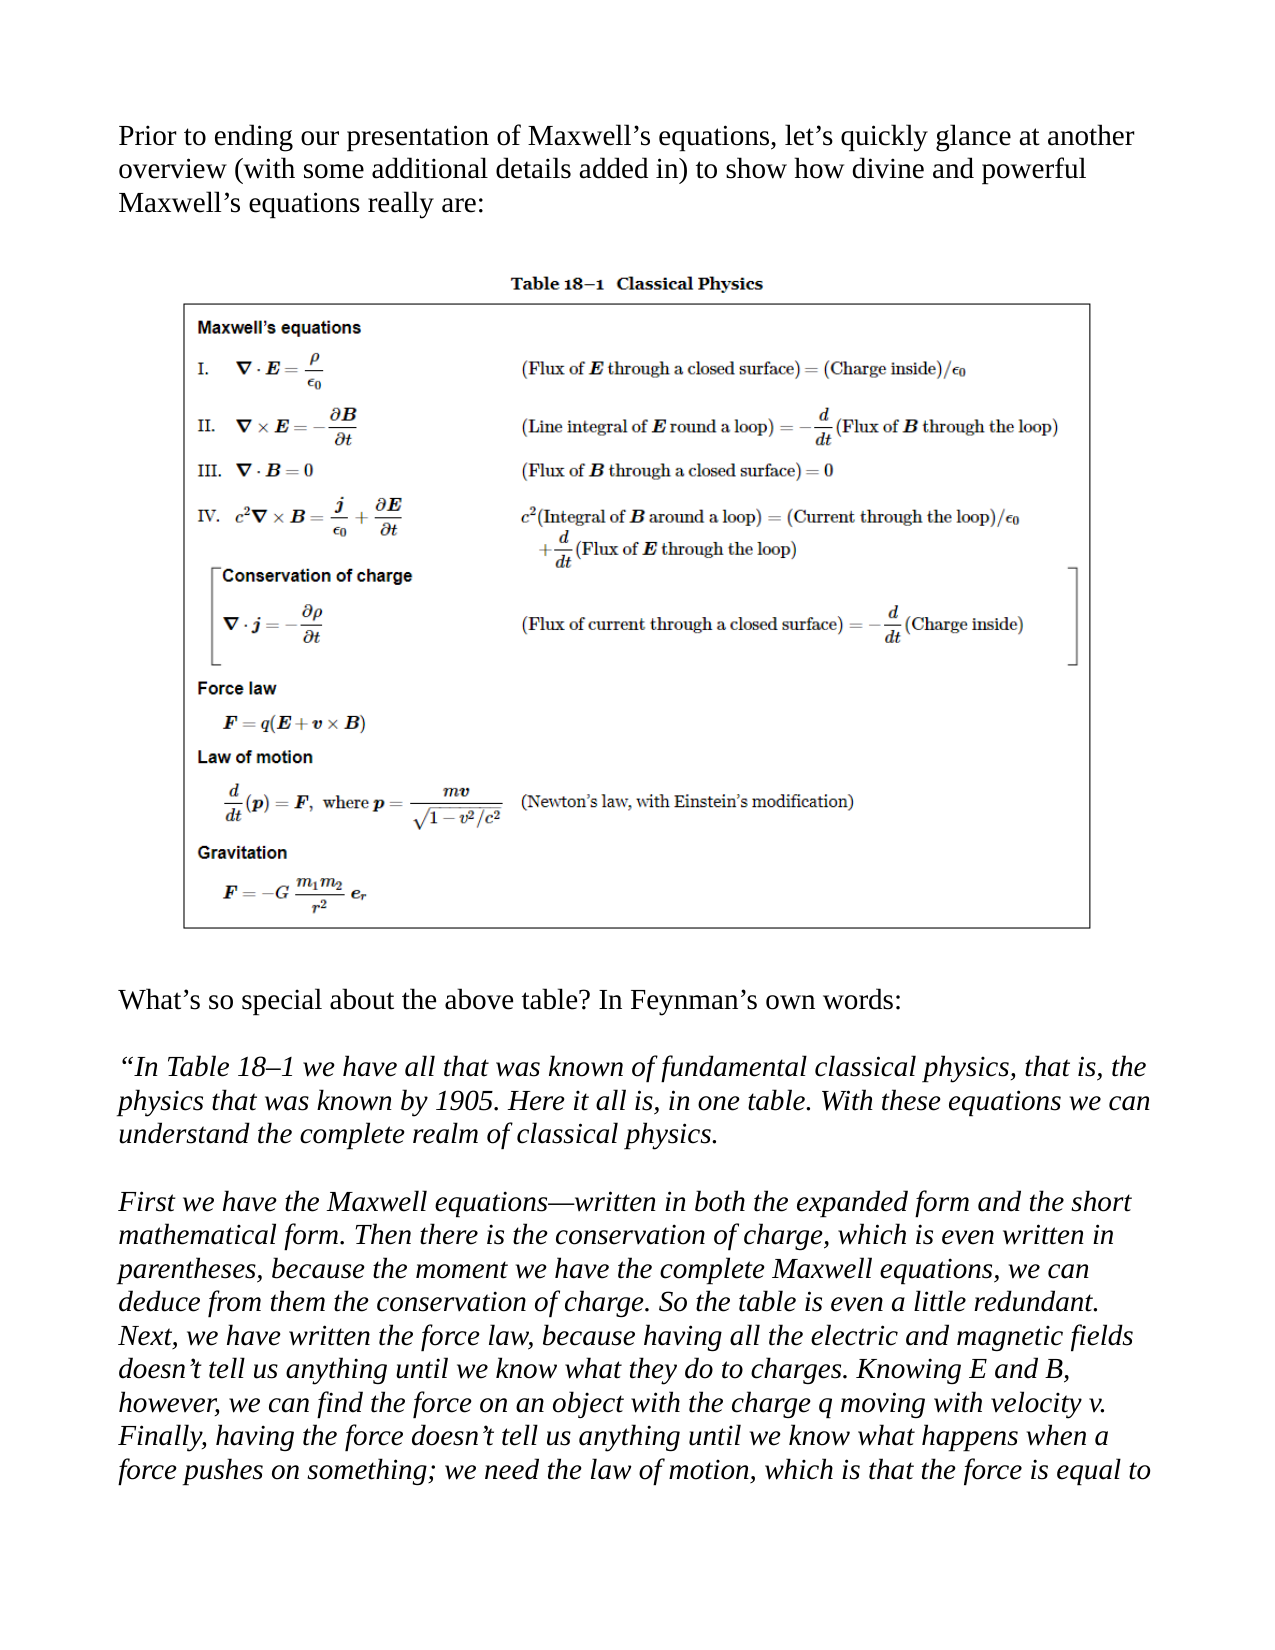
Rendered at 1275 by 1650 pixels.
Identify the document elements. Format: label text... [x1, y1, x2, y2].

text “In Table 18–1 we have all that was known of fundamental classical physics, that is, the physics that was known by 1905. Here it all is, in one table. With these equations we can understand the complete realm of classical physics. [118, 1049, 1157, 1150]
picture [162, 252, 1113, 949]
text First we have the Maxwell equations—written in both the expanded form and the short mathematical form. Then there is the conservation of charge, which is even written in parentheses, because the moment we have the complete Maxwell equations, we can deduce from them the conservation of charge. So the table is even a little redundant. Next, we have written the force law, because having all the electric and magnetic fields doesn’t tell us anything until we know what they do to charges. Knowing E and B, however, we can find the force on an object with the charge q moving with velocity v. Finally, having the force doesn’t tell us anything until we know what happens when a force pushes on something; we need the law of motion, which is that the force is equal to [118, 1184, 1157, 1486]
text What’s so special about the above table? In Feynman’s own words: [118, 982, 1157, 1016]
text Prior to ending our presentation of Maxwell’s equations, let’s quickly glance at another overview (with some additional details added in) to show how divine and powerful Maxwell’s equations really are: [118, 118, 1157, 219]
